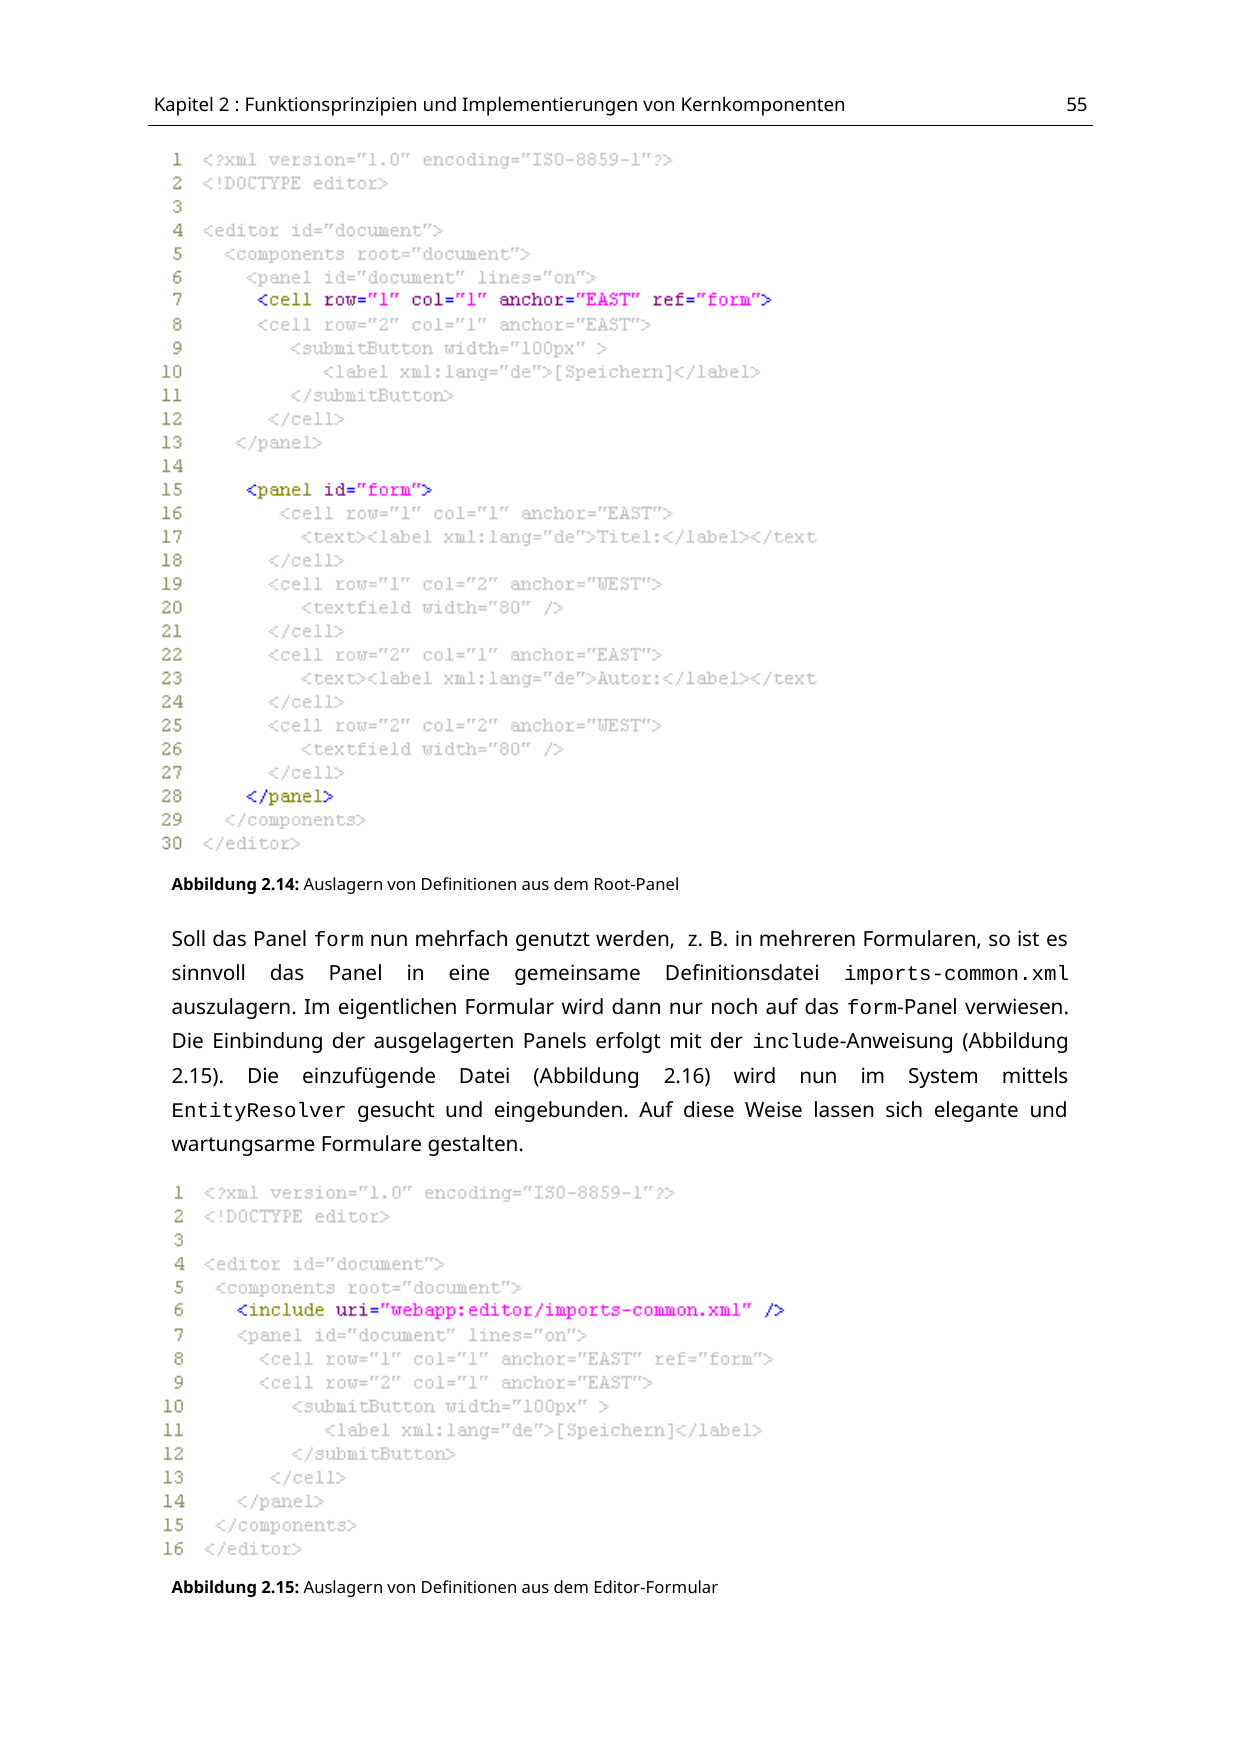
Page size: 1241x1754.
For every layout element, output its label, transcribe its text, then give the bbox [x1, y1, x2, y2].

text Abbildung 2.14: Auslagern von Definitionen aus dem Root-Panel [171, 856, 968, 895]
text Soll das Panel form nun mehrfach genutzt werden, z. B. in mehreren Formularen, so ist es sinnvoll das Panel in eine gemeinsame Definitionsdatei imports-common.xml auszulagern. Im eigentlichen Formular wird dann nur noch auf das form-Panel verwiesen. Die Einbindung der ausgelagerten Panels erfolgt mit der include-Anweisung (Abbildung 2.15). Die einzufügende Datei (Abbildung 2.16) wird nun im System mittels EntityResolver gesucht und eingebunden. Auf diese Weise lassen sich elegante und wartungsarme Formulare gestalten. [171, 148, 1069, 1157]
text Abbildung 2.15: Auslagern von Definitionen aus dem Editor-Formular [171, 1559, 815, 1598]
